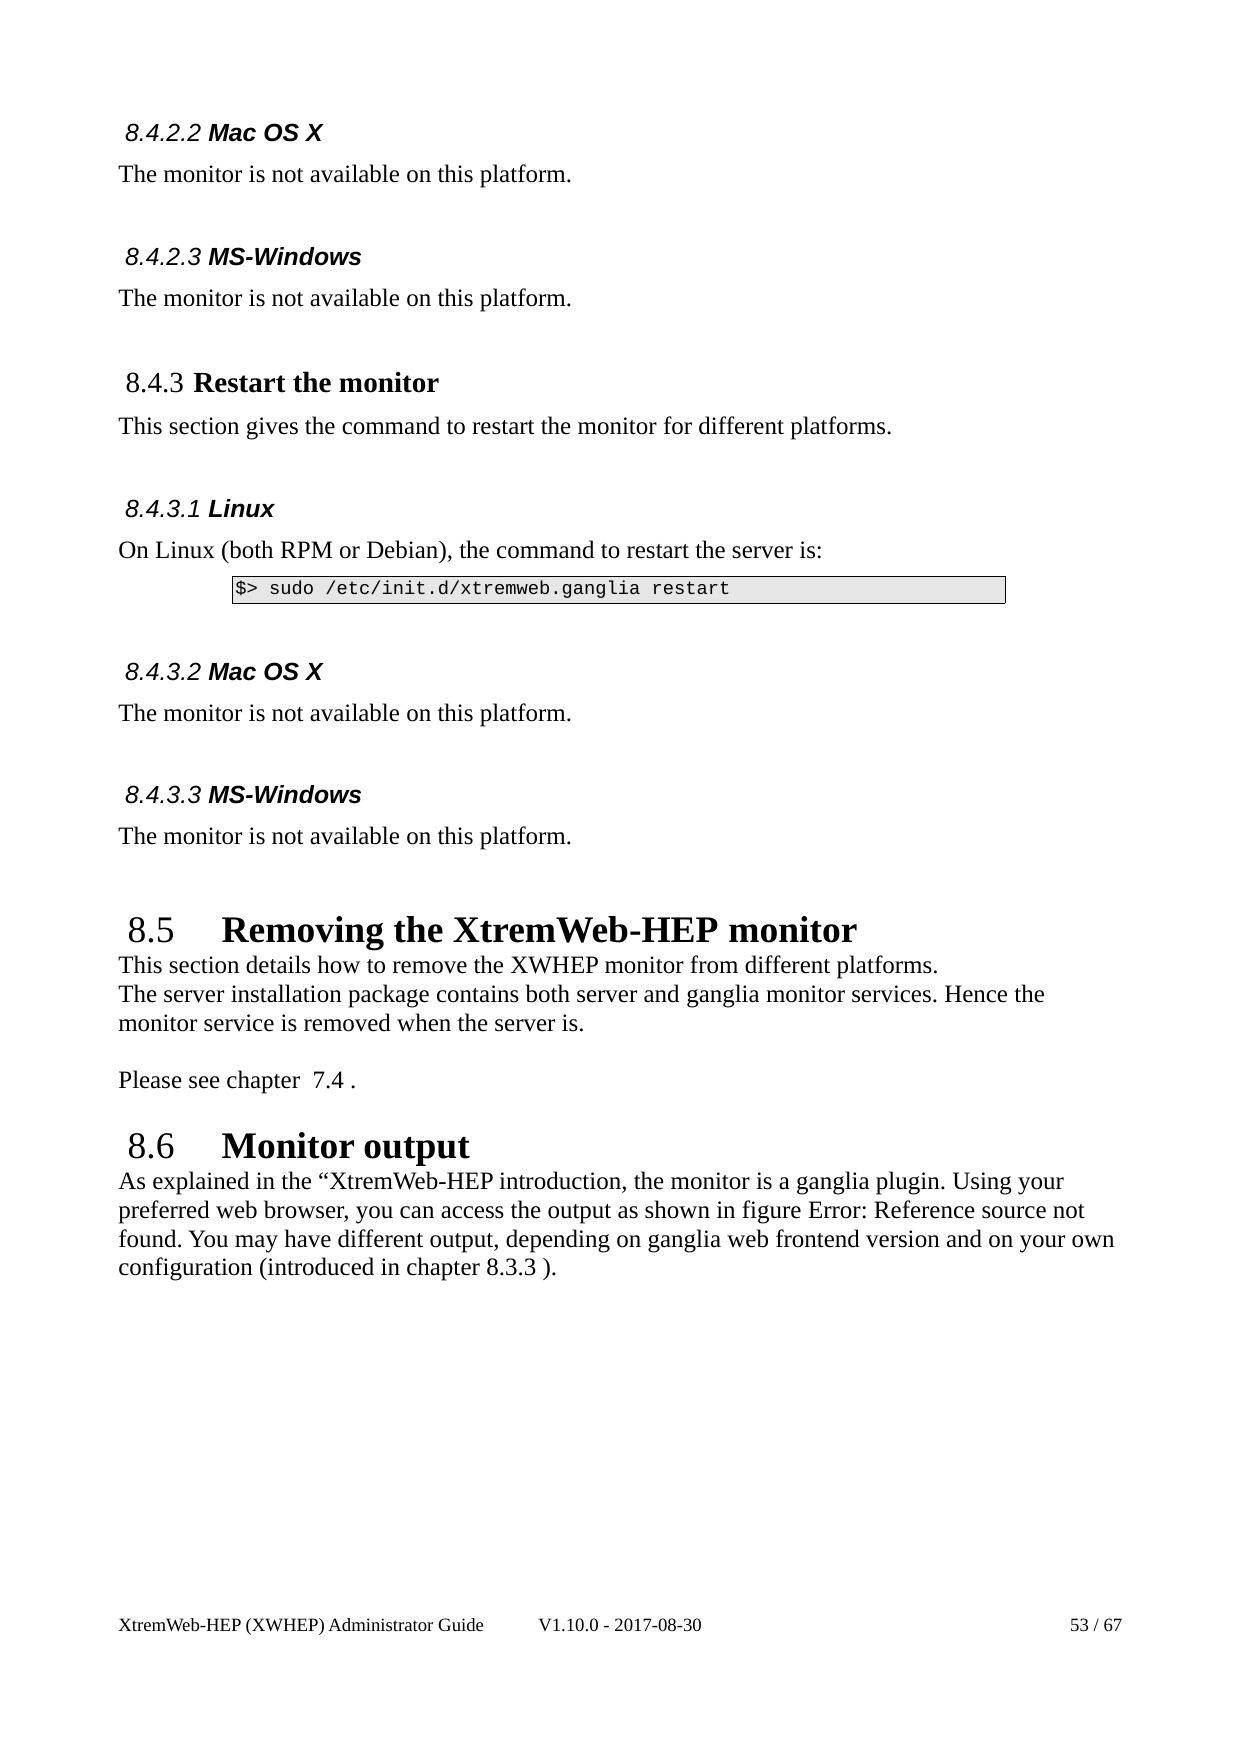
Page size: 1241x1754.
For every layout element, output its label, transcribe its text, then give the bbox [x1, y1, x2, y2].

text The monitor is not available on this platform. [118, 821, 1122, 850]
subtitle Mac OS X [118, 657, 1122, 685]
text This section gives the command to restart the monitor for different platforms. [118, 411, 1122, 440]
subtitle Mac OS X [118, 118, 1122, 147]
text $> sudo /etc/init.d/xtremweb.ganglia restart [233, 577, 1005, 603]
subtitle Restart the monitor [118, 365, 1122, 399]
text Please see chapter 7.4. [118, 1066, 1122, 1094]
text On Linux (both RPM or Debian), the command to restart the server is: [118, 535, 1122, 563]
text The monitor is not available on this platform. [118, 698, 1122, 726]
subtitle MS-Windows [118, 242, 1122, 270]
text This section details how to remove the XWHEP monitor from different platforms. [118, 951, 1122, 979]
subtitle MS-Windows [118, 780, 1122, 809]
text As explained in the “XtremWeb-HEP introduction, the monitor is a ganglia plugin. Using your preferred web browser, you can access the output as shown in figure Erreur : source de la référence non trouvée. You may have different output, depending on ganglia web frontend version and on your own configuration (introduced in chapter8.3.3). [118, 1166, 1122, 1281]
text The server installation package contains both server and ganglia monitor services. Hence the monitor service is removed when the server is. [118, 979, 1122, 1037]
subtitle Linux [118, 494, 1122, 522]
text The monitor is not available on this platform. [118, 159, 1122, 188]
text The monitor is not available on this platform. [118, 283, 1122, 311]
subtitle Monitor output [118, 1123, 1122, 1166]
subtitle Removing the XtremWeb-HEP monitor [118, 907, 1122, 951]
